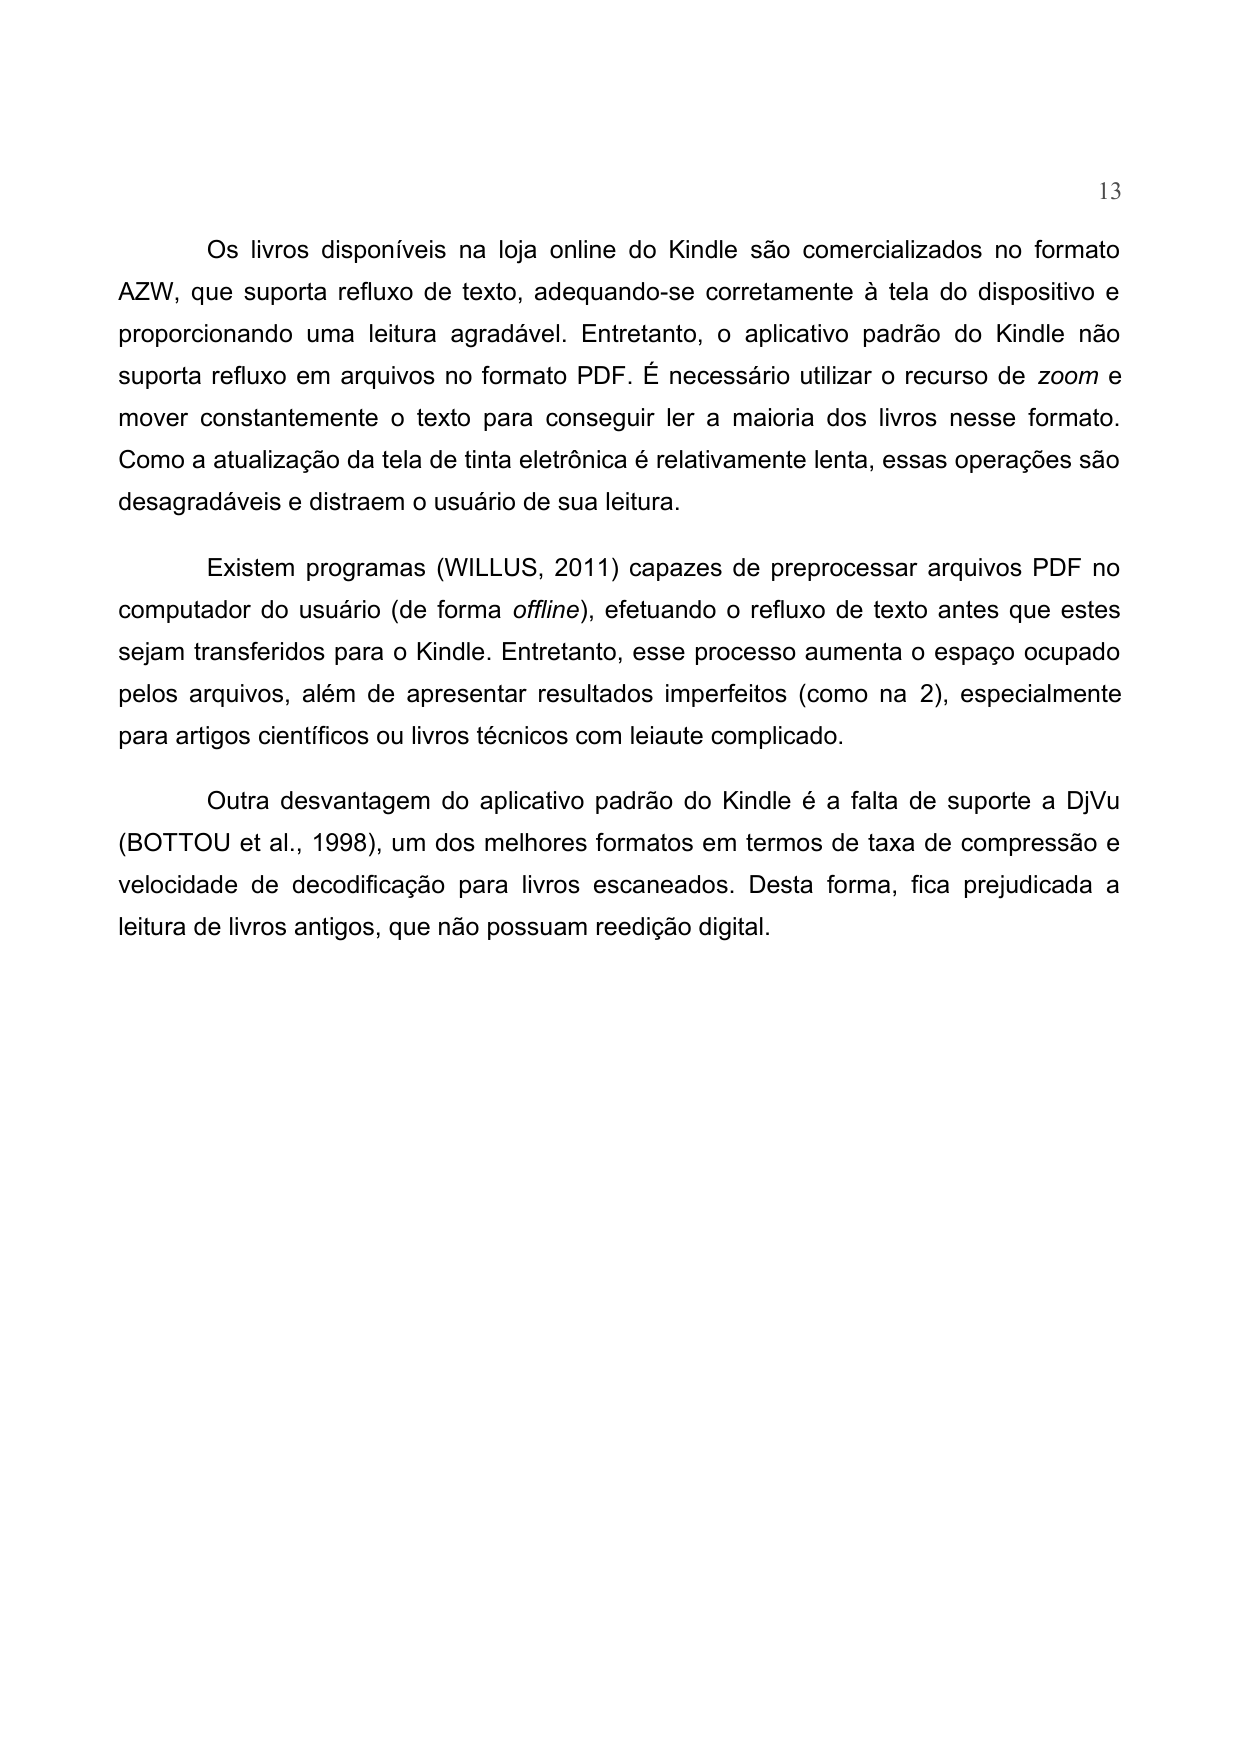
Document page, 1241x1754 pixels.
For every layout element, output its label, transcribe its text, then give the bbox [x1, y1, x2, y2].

text Existem programas (WILLUS, 2011) capazes de preprocessar arquivos PDF no computador do usuário (de forma offline), efetuando o refluxo de texto antes que estes sejam transferidos para o Kindle. Entretanto, esse processo aumenta o espaço ocupado pelos arquivos, além de apresentar resultados imperfeitos (como na Figura 2), especialmente para artigos científicos ou livros técnicos com leiaute complicado. [118, 554, 1122, 749]
text Outra desvantagem do aplicativo padrão do Kindle é a falta de suporte a DjVu (BOTTOU et al., 1998), um dos melhores formatos em termos de taxa de compressão e velocidade de decodificação para livros escaneados. Desta forma, fica prejudicada a leitura de livros antigos, que não possuam reedição digital. [118, 787, 1122, 941]
text Os livros disponíveis na loja online do Kindle são comercializados no formato AZW, que suporta refluxo de texto, adequando-se corretamente à tela do dispositivo e proporcionando uma leitura agradável. Entretanto, o aplicativo padrão do Kindle não suporta refluxo em arquivos no formato PDF. É necessário utilizar o recurso de zoom e mover constantemente o texto para conseguir ler a maioria dos livros nesse formato. Como a atualização da tela de tinta eletrônica é relativamente lenta, essas operações são desagradáveis e distraem o usuário de sua leitura. [118, 236, 1122, 516]
